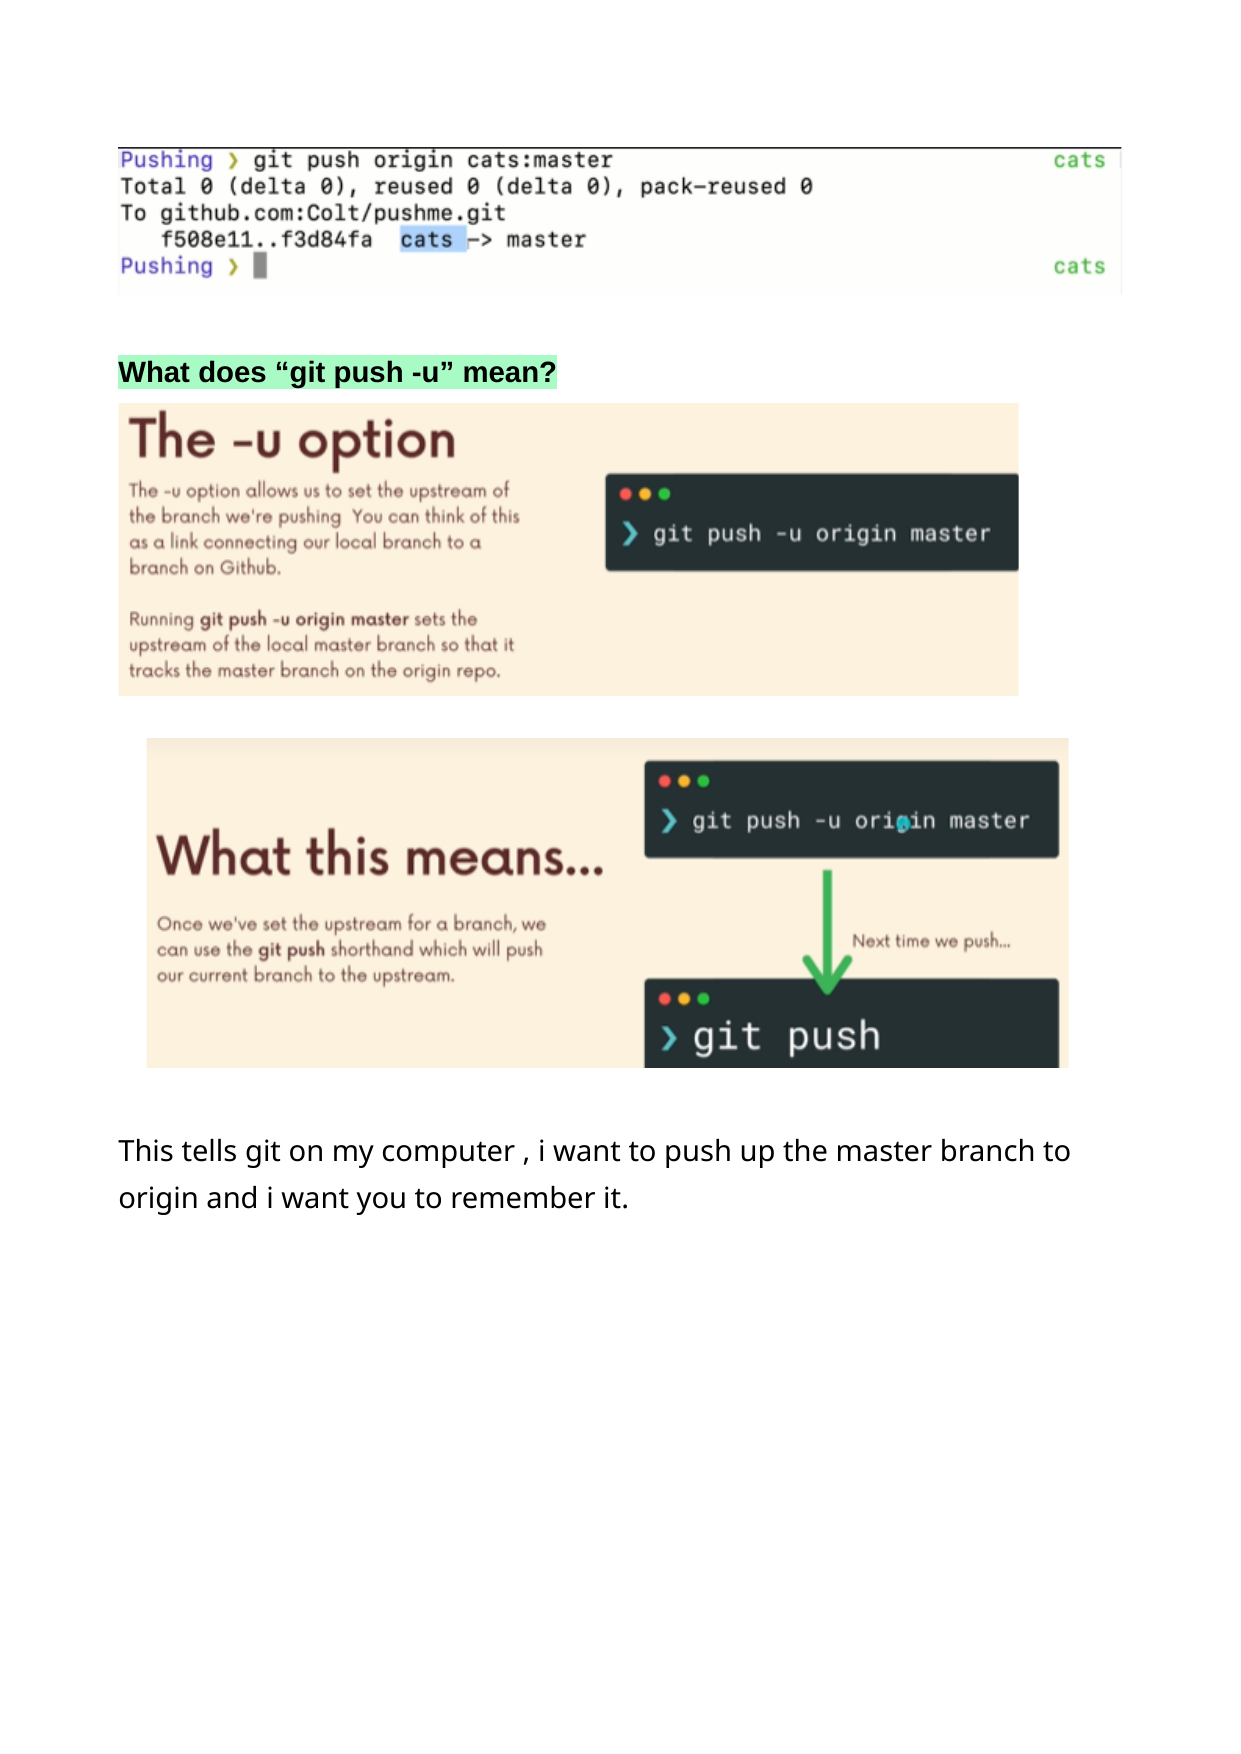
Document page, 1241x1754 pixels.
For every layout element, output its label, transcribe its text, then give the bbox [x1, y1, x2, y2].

picture [118, 147, 1123, 295]
picture [118, 403, 1019, 696]
text This tells git on my computer , i want to push up the master branch to origin and i want you to remember it. [118, 1130, 1122, 1217]
picture [146, 738, 1069, 1068]
subtitle What does “git push -u” mean? [557, 355, 1122, 389]
